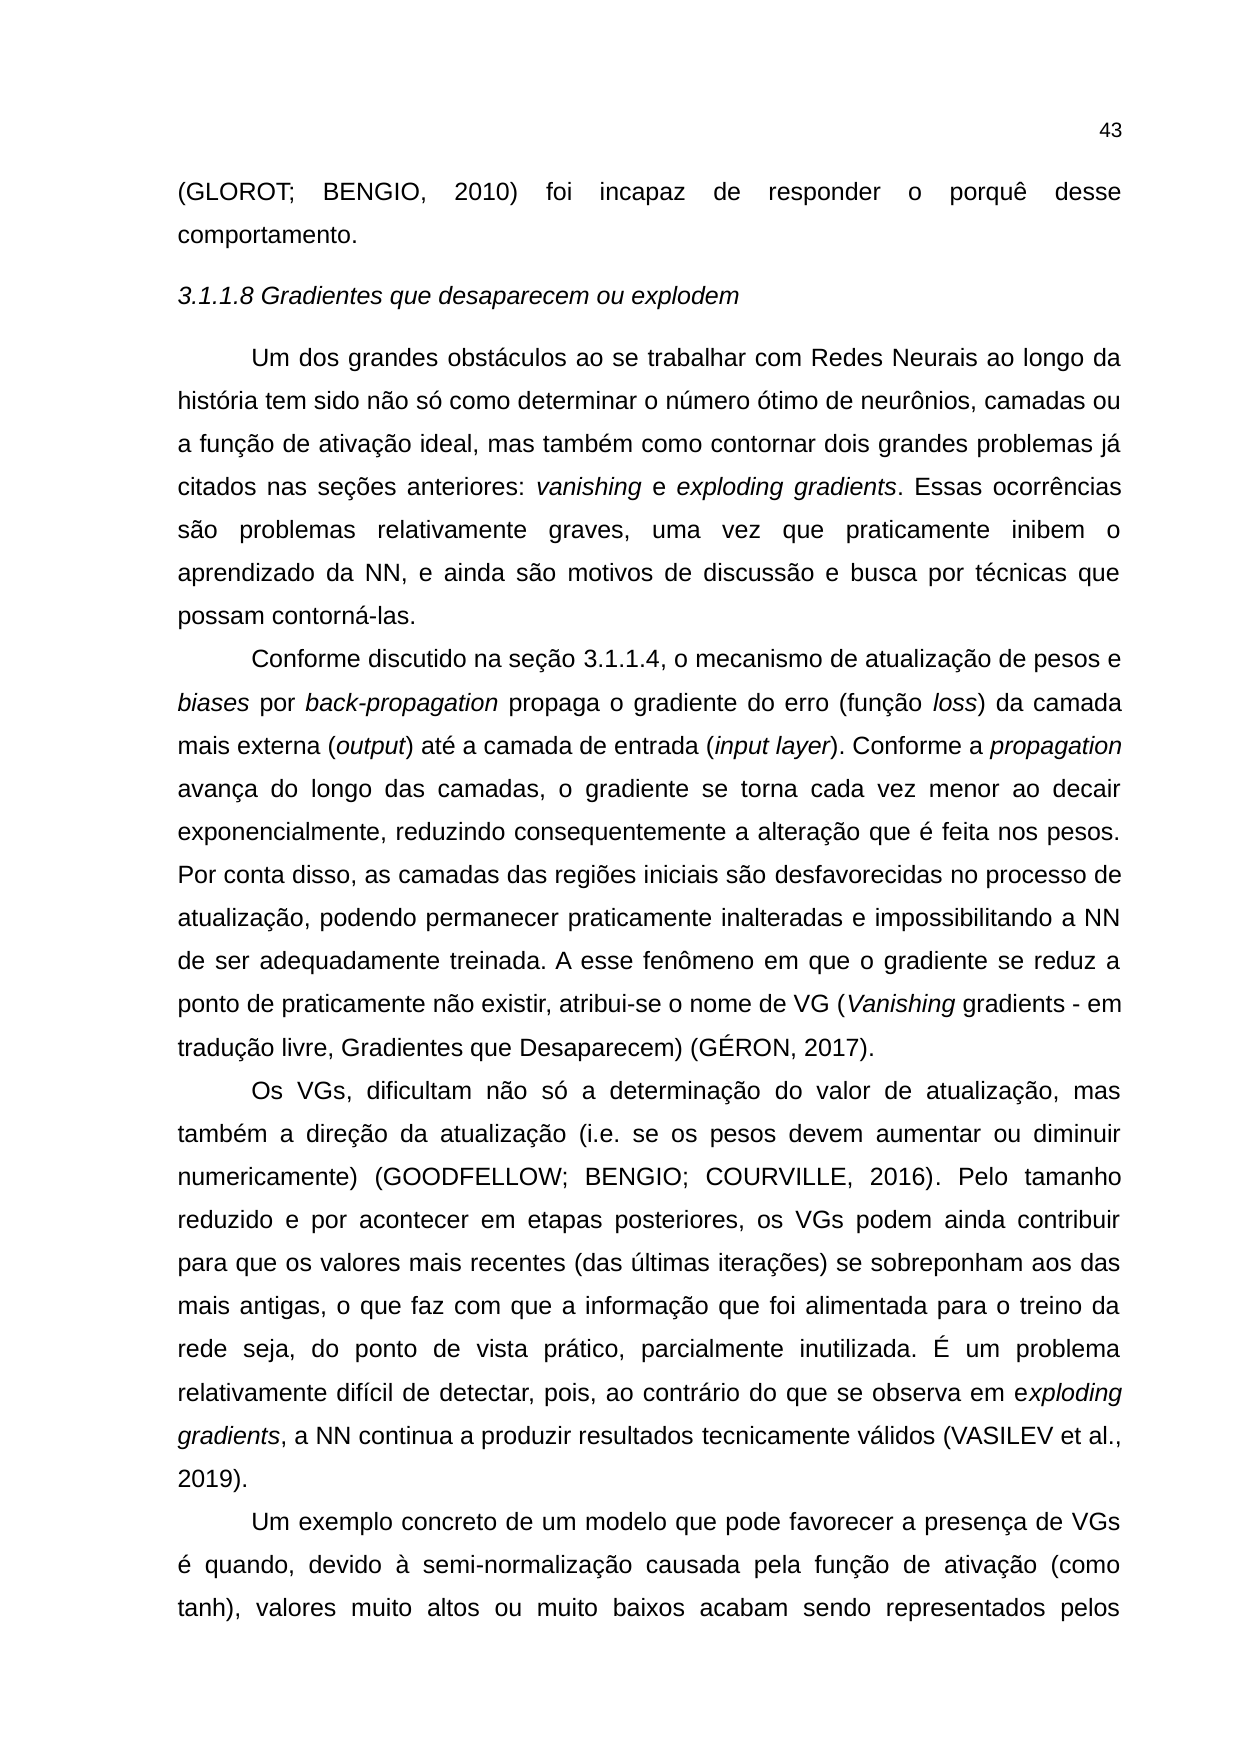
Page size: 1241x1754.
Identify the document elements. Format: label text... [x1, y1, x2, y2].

subtitle Gradientes que desaparecem ou explodem [177, 281, 1122, 310]
text Um dos grandes obstáculos ao se trabalhar com Redes Neurais ao longo da história tem sido não só como determinar o número ótimo de neurônios, camadas ou a função de ativação ideal, mas também como contornar dois grandes problemas já citados nas seções anteriores: vanishing e exploding gradients. Essas ocorrências são problemas relativamente graves, uma vez que praticamente inibem o aprendizado da NN, e ainda são motivos de discussão e busca por técnicas que possam contorná-las. [177, 342, 1122, 630]
text Os VGs, dificultam não só a determinação do valor de atualização, mas também a direção da atualização (i.e. se os pesos devem aumentar ou diminuir numericamente) (GOODFELLOW; BENGIO; COURVILLE, 2016). Pelo tamanho reduzido e por acontecer em etapas posteriores, os VGs podem ainda contribuir para que os valores mais recentes (das últimas iterações) se sobreponham aos das mais antigas, o que faz com que a informação que foi alimentada para o treino da rede seja, do ponto de vista prático, parcialmente inutilizada. É um problema relativamente difícil de detectar, pois, ao contrário do que se observa em exploding gradients, a NN continua a produzir resultados tecnicamente válidos (VASILEV et al., 2019). [177, 1076, 1122, 1492]
text Conforme discutido na seção 3.1.1.4, o mecanismo de atualização de pesos e biases por back-propagation propaga o gradiente do erro (função loss) da camada mais externa (output) até a camada de entrada (input layer). Conforme a propagation avança do longo das camadas, o gradiente se torna cada vez menor ao decair exponencialmente, reduzindo consequentemente a alteração que é feita nos pesos. Por conta disso, as camadas das regiões iniciais são desfavorecidas no processo de atualização, podendo permanecer praticamente inalteradas e impossibilitando a NN de ser adequadamente treinada. A esse fenômeno em que o gradiente se reduz a ponto de praticamente não existir, atribui-se o nome de VG (Vanishing gradients - em tradução livre, Gradientes que Desaparecem) (GÉRON, 2017). [177, 644, 1122, 1061]
text Um exemplo concreto de um modelo que pode favorecer a presença de VGs é quando, devido à semi-normalização causada pela função de ativação (como tanh), valores muito altos ou muito baixos acabam sendo representados pelos [177, 1507, 1122, 1622]
text (GLOROT; BENGIO, 2010) foi incapaz de responder o porquê desse comportamento. [177, 177, 1122, 249]
